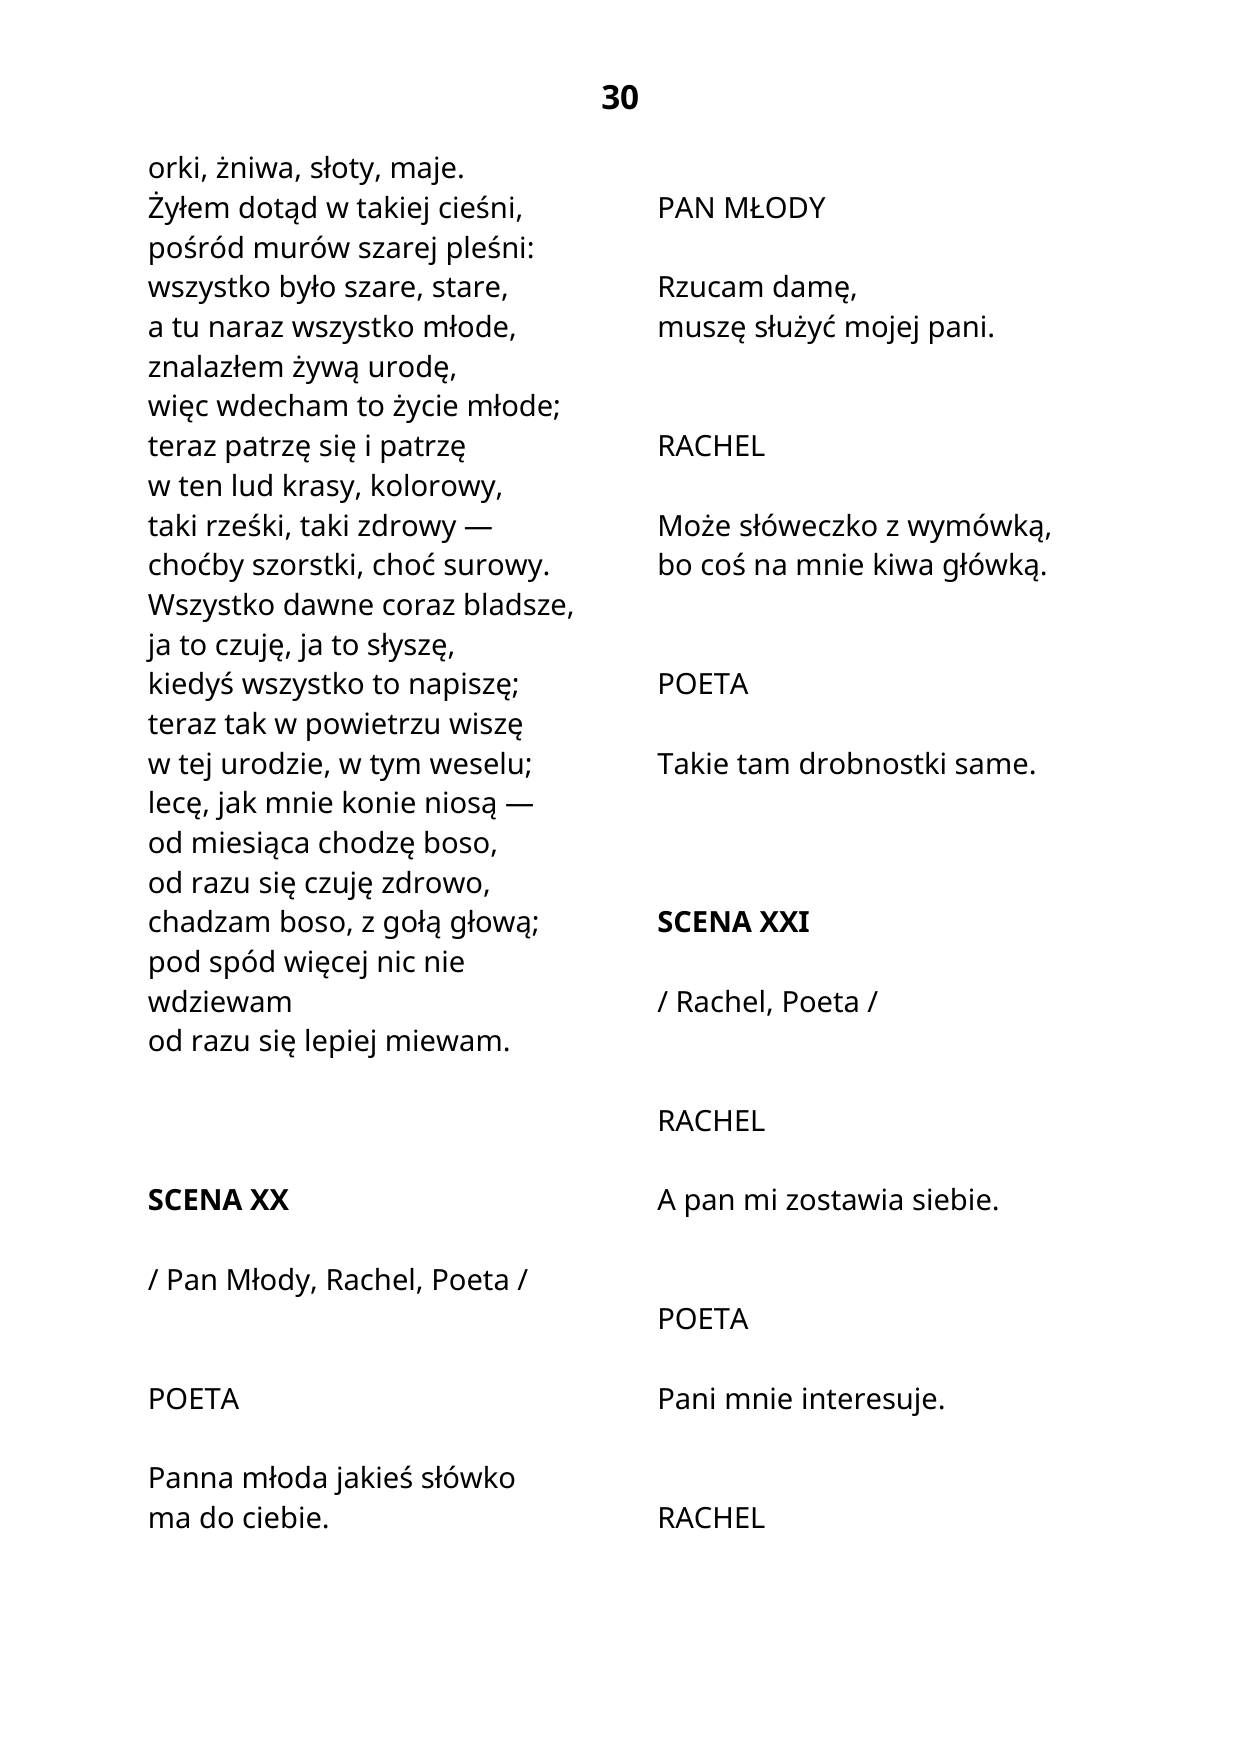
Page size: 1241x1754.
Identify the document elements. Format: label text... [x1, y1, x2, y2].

text POETA [148, 1378, 583, 1418]
text / Rachel, Poeta / [657, 981, 1093, 1021]
text POETA [657, 663, 1093, 703]
text teraz tak w powietrzu wiszę [148, 703, 583, 743]
text od razu się lepiej miewam. [148, 1021, 583, 1060]
text SCENA XX [148, 1179, 583, 1219]
text wszystko było szare, stare, [148, 267, 583, 306]
text od razu się czuję zdrowo, [148, 862, 583, 902]
text Może słóweczko z wymówką, [657, 505, 1093, 544]
text ja to czuję, ja to słyszę, [148, 624, 583, 663]
text bo coś na mnie kiwa główką. [657, 544, 1093, 584]
text RACHEL [657, 1497, 1093, 1537]
text kiedyś wszystko to napiszę; [148, 663, 583, 703]
text Pani mnie interesuje. [657, 1378, 1093, 1418]
text taki rześki, taki zdrowy — [148, 505, 583, 544]
text RACHEL [657, 425, 1093, 465]
text Żyłem dotąd w takiej cieśni, [148, 187, 583, 227]
text więc wdecham to życie młode; [148, 386, 583, 425]
text w tej urodzie, w tym weselu; [148, 743, 583, 783]
text lecę, jak mnie konie niosą — [148, 783, 583, 822]
text Takie tam drobnostki same. [657, 743, 1093, 783]
text RACHEL [657, 1100, 1093, 1140]
text choćby szorstki, choć surowy. [148, 544, 583, 584]
text pod spód więcej nic nie wdziewam [148, 941, 583, 1021]
text od miesiąca chodzę boso, [148, 822, 583, 862]
text Wszystko dawne coraz bladsze, [148, 584, 583, 624]
text SCENA XXI [657, 902, 1093, 941]
text Rzucam damę, [657, 267, 1093, 306]
text chadzam boso, z gołą głową; [148, 902, 583, 941]
text PAN MŁODY [657, 187, 1093, 227]
text pośród murów szarej pleśni: [148, 227, 583, 267]
text teraz patrzę się i patrzę [148, 425, 583, 465]
text a tu naraz wszystko młode, [148, 306, 583, 346]
text A pan mi zostawia siebie. [657, 1179, 1093, 1219]
text orki, żniwa, słoty, maje. [148, 148, 583, 187]
text Panna młoda jakieś słówko [148, 1457, 583, 1497]
text POETA [657, 1298, 1093, 1338]
text w ten lud krasy, kolorowy, [148, 465, 583, 505]
text muszę służyć mojej pani. [657, 306, 1093, 346]
text znalazłem żywą urodę, [148, 346, 583, 386]
text ma do ciebie. [148, 1497, 583, 1537]
text / Pan Młody, Rachel, Poeta / [148, 1259, 583, 1298]
